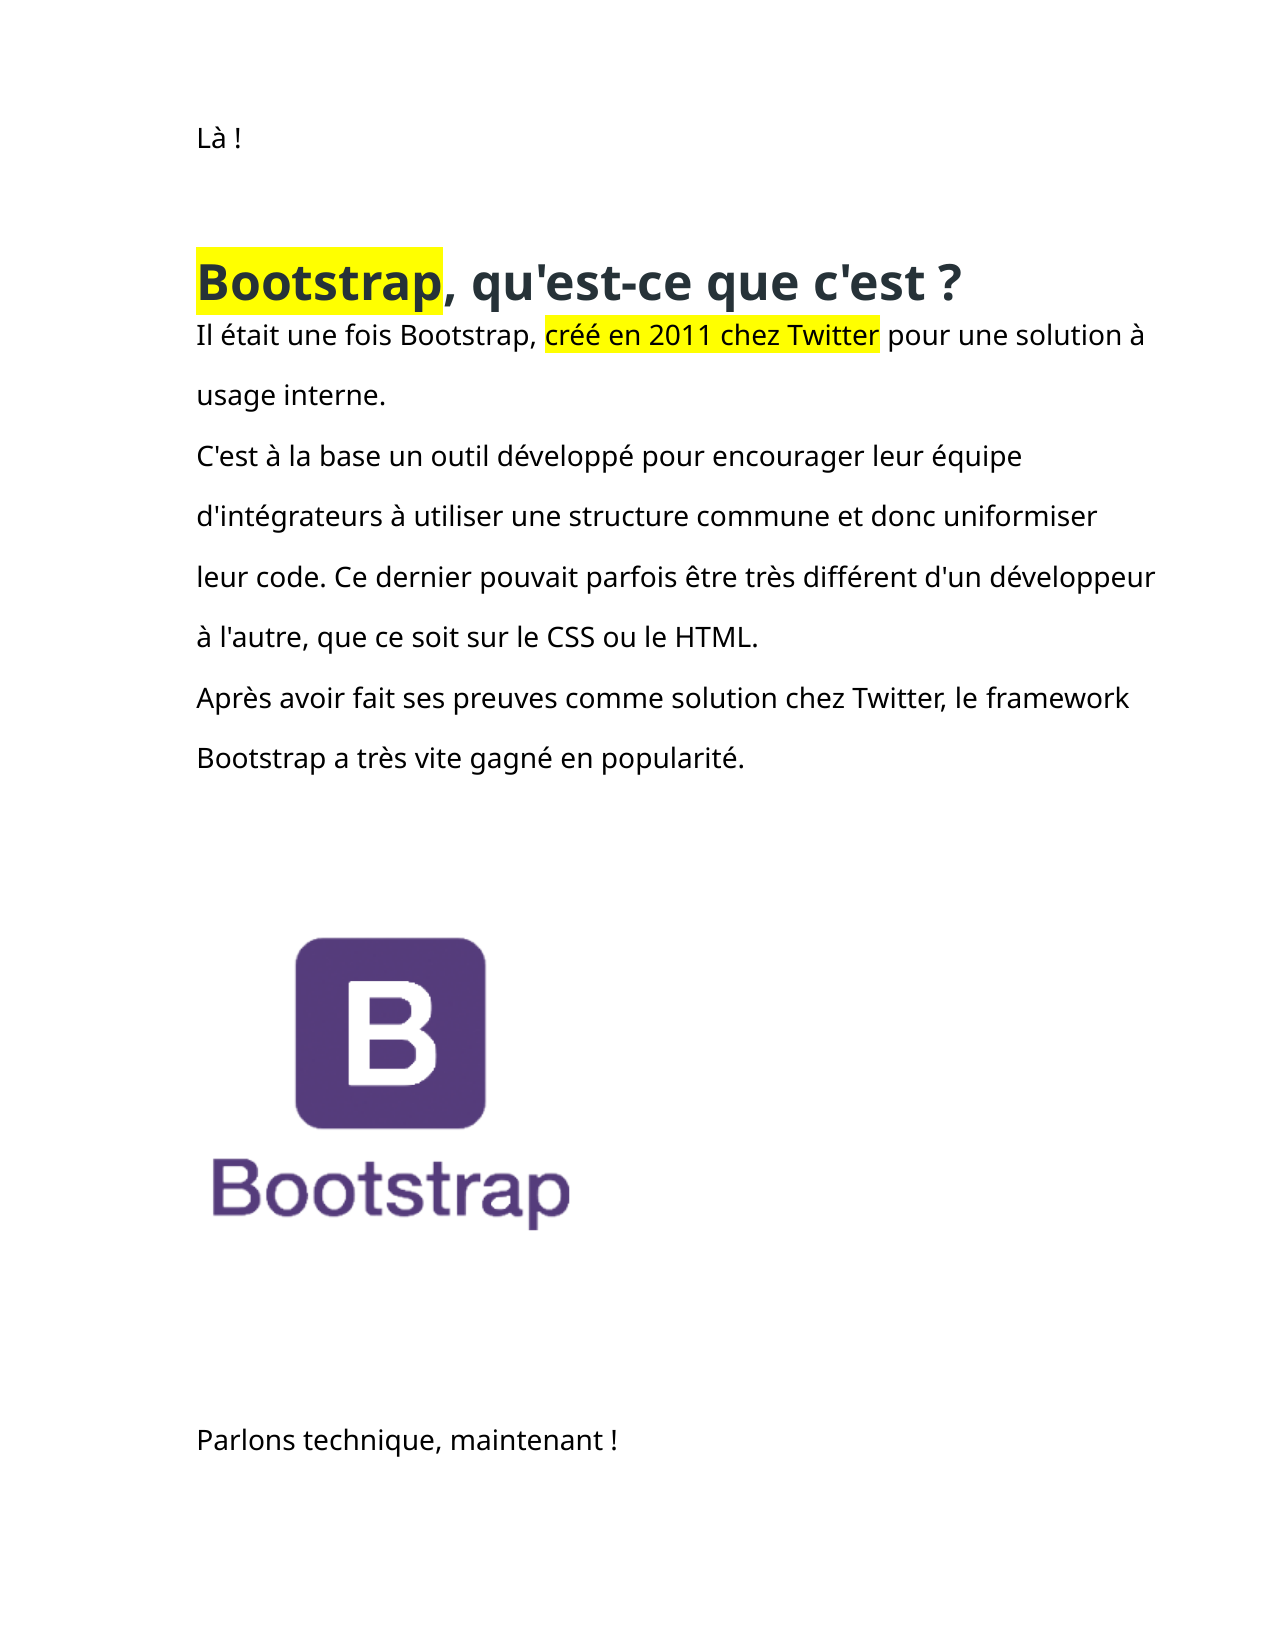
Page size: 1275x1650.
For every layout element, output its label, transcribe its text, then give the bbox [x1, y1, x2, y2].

text Parlons technique, maintenant ! [196, 1421, 1157, 1459]
text C'est à la base un outil développé pour encourager leur équipe d'intégrateurs à utiliser une structure commune et donc uniformiser leur code. Ce dernier pouvait parfois être très différent d'un développeur à l'autre, que ce soit sur le CSS ou le HTML. [196, 436, 1157, 656]
text Là ! [196, 118, 1157, 156]
text Il était une fois Bootstrap, créé en 2011 chez Twitter pour une solution à usage interne. [196, 315, 1157, 414]
subtitle Bootstrap, qu'est-ce que c'est ? [196, 247, 1157, 315]
text Après avoir fait ses preuves comme solution chez Twitter, le framework Bootstrap a très vite gagné en popularité. [196, 678, 1157, 777]
picture [196, 922, 587, 1248]
